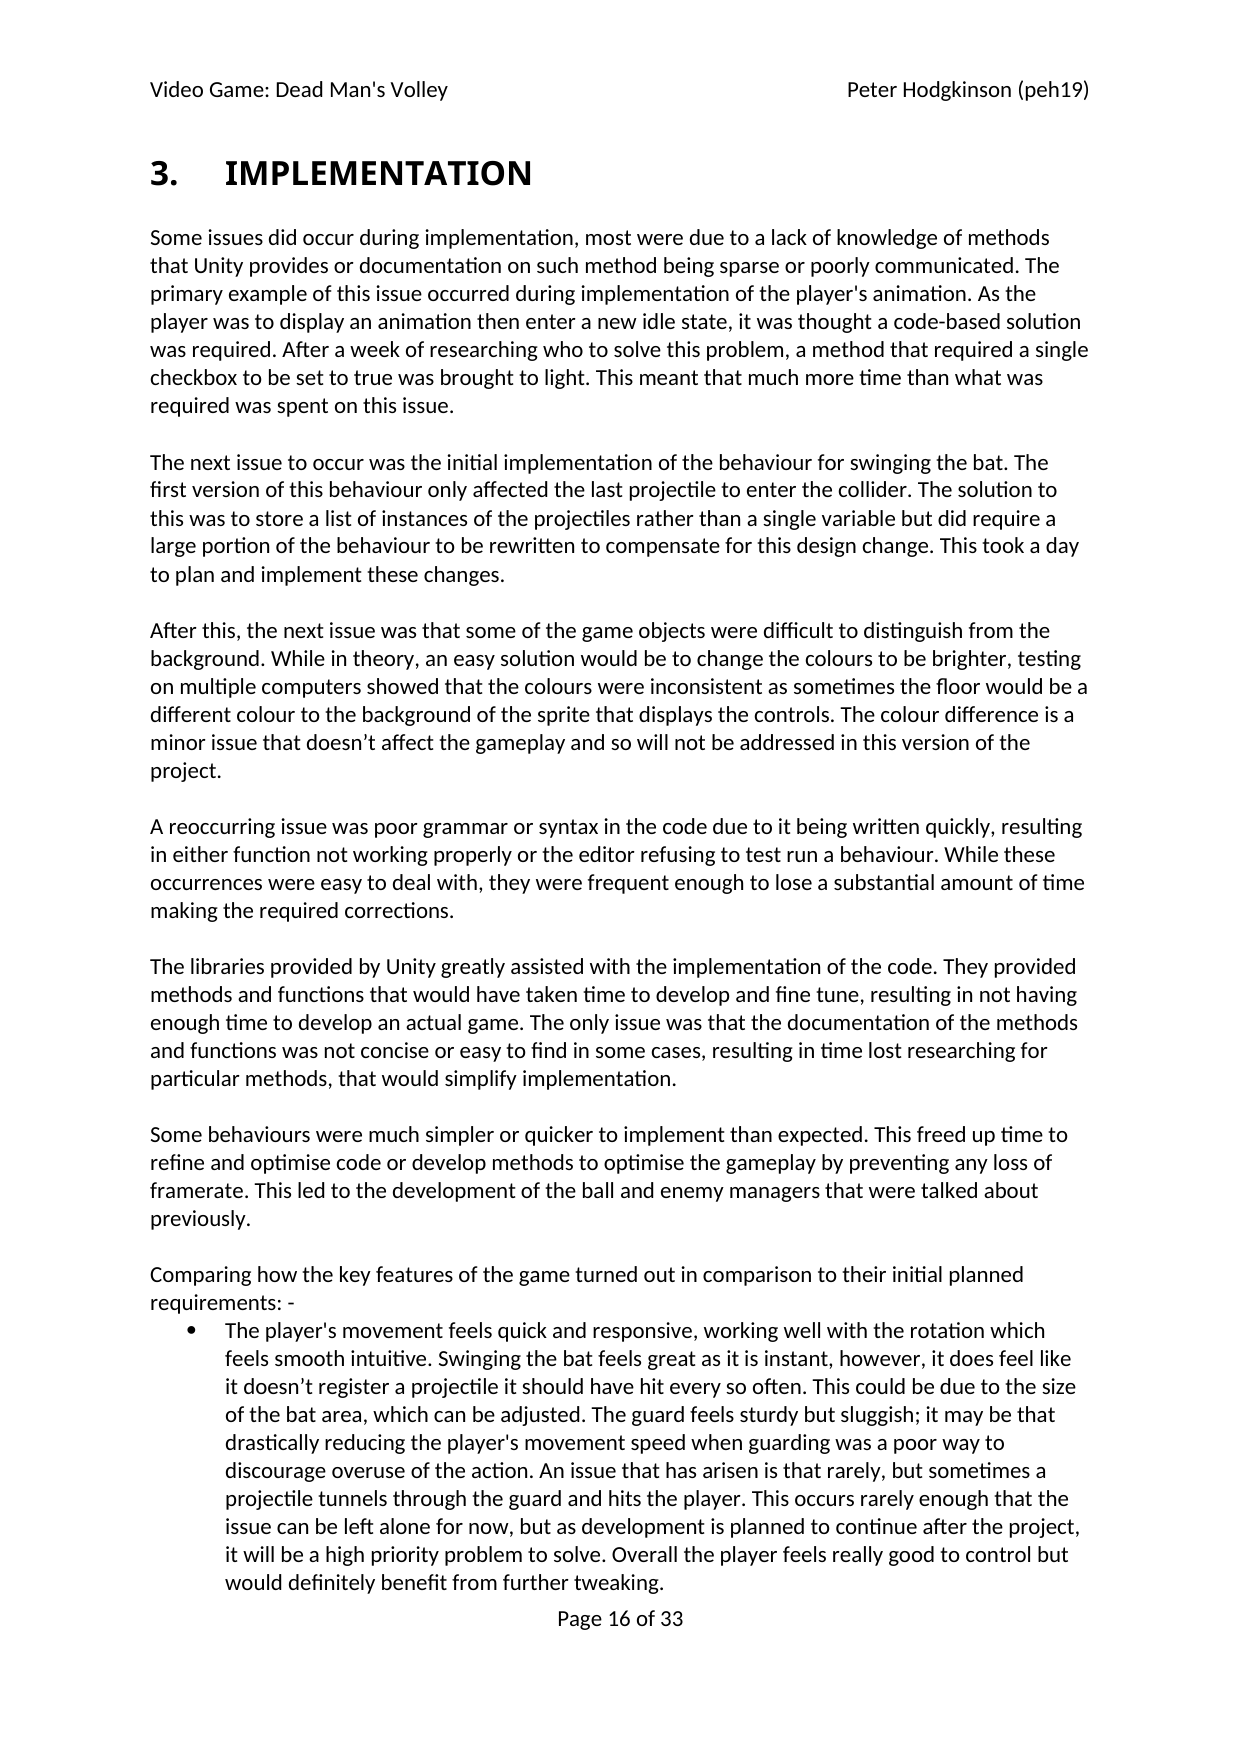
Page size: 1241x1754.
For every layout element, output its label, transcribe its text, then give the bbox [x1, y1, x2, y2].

text The libraries provided by Unity greatly assisted with the implementation of the code. They provided methods and functions that would have taken time to develop and fine tune, resulting in not having enough time to develop an actual game. The only issue was that the documentation of the methods and functions was not concise or easy to find in some cases, resulting in time lost researching for particular methods, that would simplify implementation. [150, 952, 1090, 1092]
text The next issue to occur was the initial implementation of the behaviour for swinging the bat. The first version of this behaviour only affected the last projectile to enter the collider. The solution to this was to store a list of instances of the projectiles rather than a single variable but did require a large portion of the behaviour to be rewritten to compensate for this design change. This took a day to plan and implement these changes. [150, 448, 1090, 588]
list The player's movement feels quick and responsive, working well with the rotation which feels smooth intuitive. Swinging the bat feels great as it is instant, however, it does feel like it doesn’t register a projectile it should have hit every so often. This could be due to the size of the bat area, which can be adjusted. The guard feels sturdy but sluggish; it may be that drastically reducing the player's movement speed when guarding was a poor way to discourage overuse of the action. An issue that has arisen is that rarely, but sometimes a projectile tunnels through the guard and hits the player. This occurs rarely enough that the issue can be left alone for now, but as development is planned to continue after the project, it will be a high priority problem to solve. Overall the player feels really good to control but would definitely benefit from further tweaking. [187, 1316, 1090, 1596]
text Some behaviours were much simpler or quicker to implement than expected. This freed up time to refine and optimise code or develop methods to optimise the gameplay by preventing any loss of framerate. This led to the development of the ball and enemy managers that were talked about previously. [150, 1120, 1090, 1232]
subtitle 3. IMPLEMENTATION [150, 150, 1090, 195]
text Comparing how the key features of the game turned out in comparison to their initial planned requirements: - [150, 1260, 1090, 1316]
text Some issues did occur during implementation, most were due to a lack of knowledge of methods that Unity provides or documentation on such method being sparse or poorly communicated. The primary example of this issue occurred during implementation of the player's animation. As the player was to display an animation then enter a new idle state, it was thought a code-based solution was required. After a week of researching who to solve this problem, a method that required a single checkbox to be set to true was brought to light. This meant that much more time than what was required was spent on this issue. [150, 223, 1090, 419]
text A reoccurring issue was poor grammar or syntax in the code due to it being written quickly, resulting in either function not working properly or the editor refusing to test run a behaviour. While these occurrences were easy to deal with, they were frequent enough to lose a substantial amount of time making the required corrections. [150, 812, 1090, 924]
text After this, the next issue was that some of the game objects were difficult to distinguish from the background. While in theory, an easy solution would be to change the colours to be brighter, testing on multiple computers showed that the colours were inconsistent as sometimes the floor would be a different colour to the background of the sprite that displays the controls. The colour difference is a minor issue that doesn’t affect the gameplay and so will not be addressed in this version of the project. [150, 616, 1090, 784]
